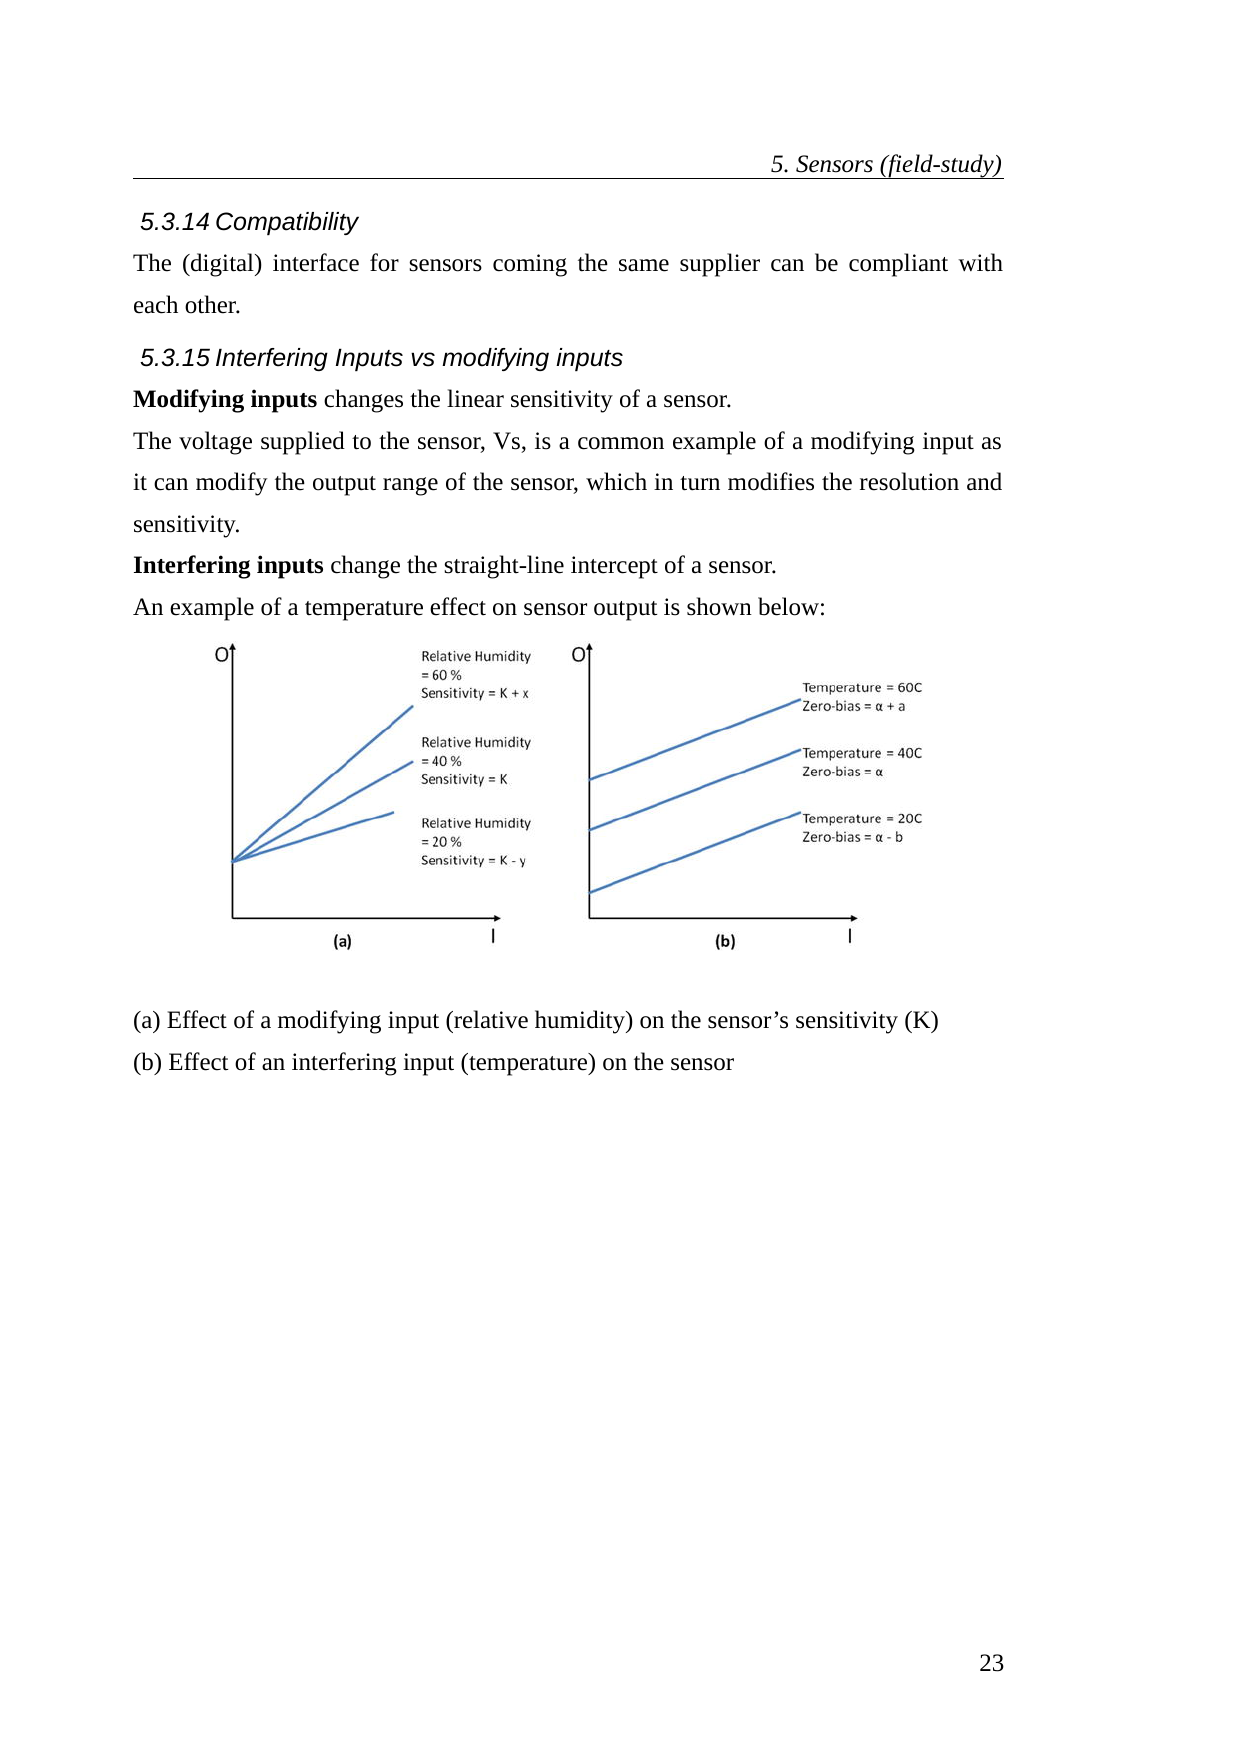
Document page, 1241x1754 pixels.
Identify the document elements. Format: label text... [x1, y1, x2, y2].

text (a) Effect of a modifying input (relative humidity) on the sensor’s sensitivity (K) [133, 1006, 1004, 1034]
text (b) Effect of an interfering input (temperature) on the sensor [133, 1048, 1004, 1075]
text The (digital) interface for sensors coming the same supplier can be compliant with each other. [133, 249, 1004, 318]
subtitle Compatibility [140, 207, 1004, 235]
picture [214, 641, 923, 951]
text Interfering inputs change the straight-line intercept of a sensor. [133, 552, 1004, 579]
subtitle Interfering Inputs vs modifying inputs [140, 343, 1004, 371]
text An example of a temperature effect on sensor output is shown below: [133, 593, 1004, 621]
text The voltage supplied to the sensor, Vs, is a common example of a modifying input as it can modify the output range of the sensor, which in turn modifies the resolution and sensitivity. [133, 427, 1004, 538]
text Modifying inputs changes the linear sensitivity of a sensor. [133, 385, 1004, 413]
